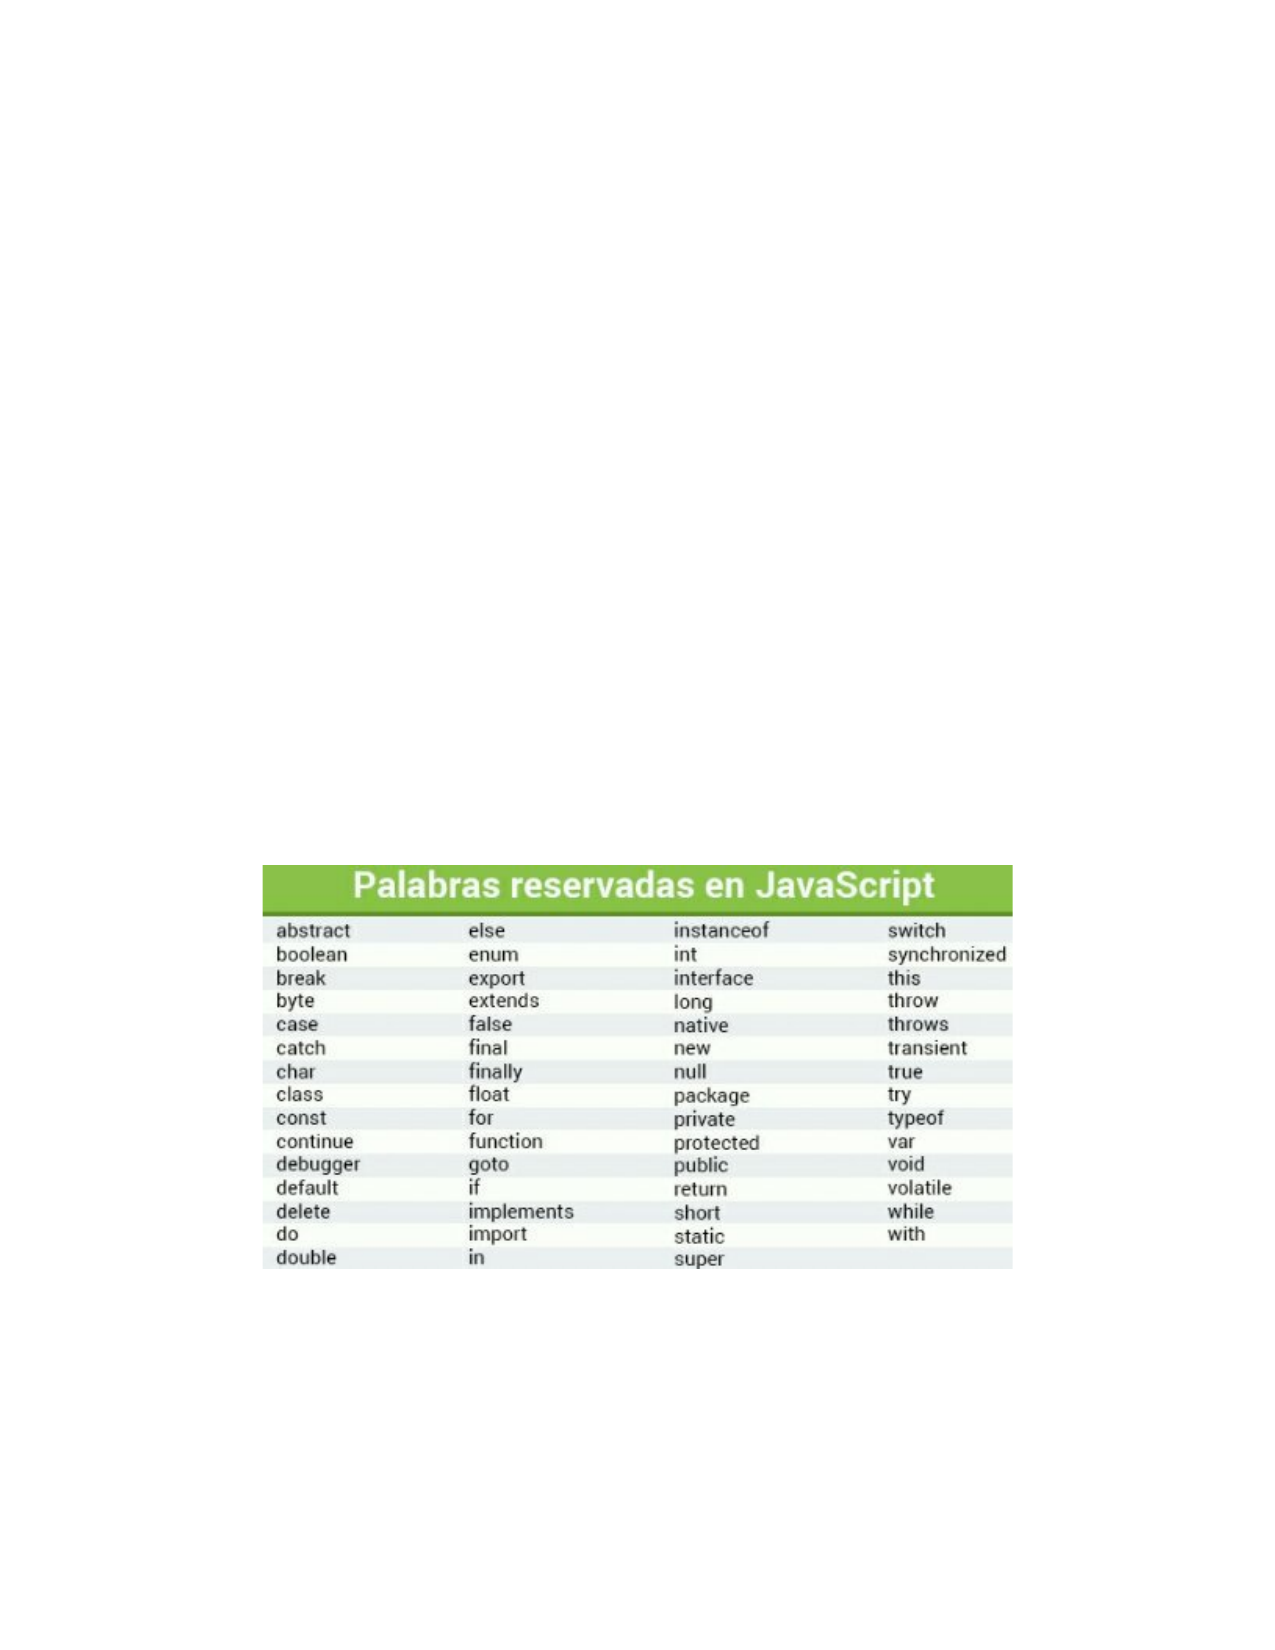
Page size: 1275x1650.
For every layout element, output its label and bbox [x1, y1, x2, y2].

picture [262, 865, 1013, 1269]
